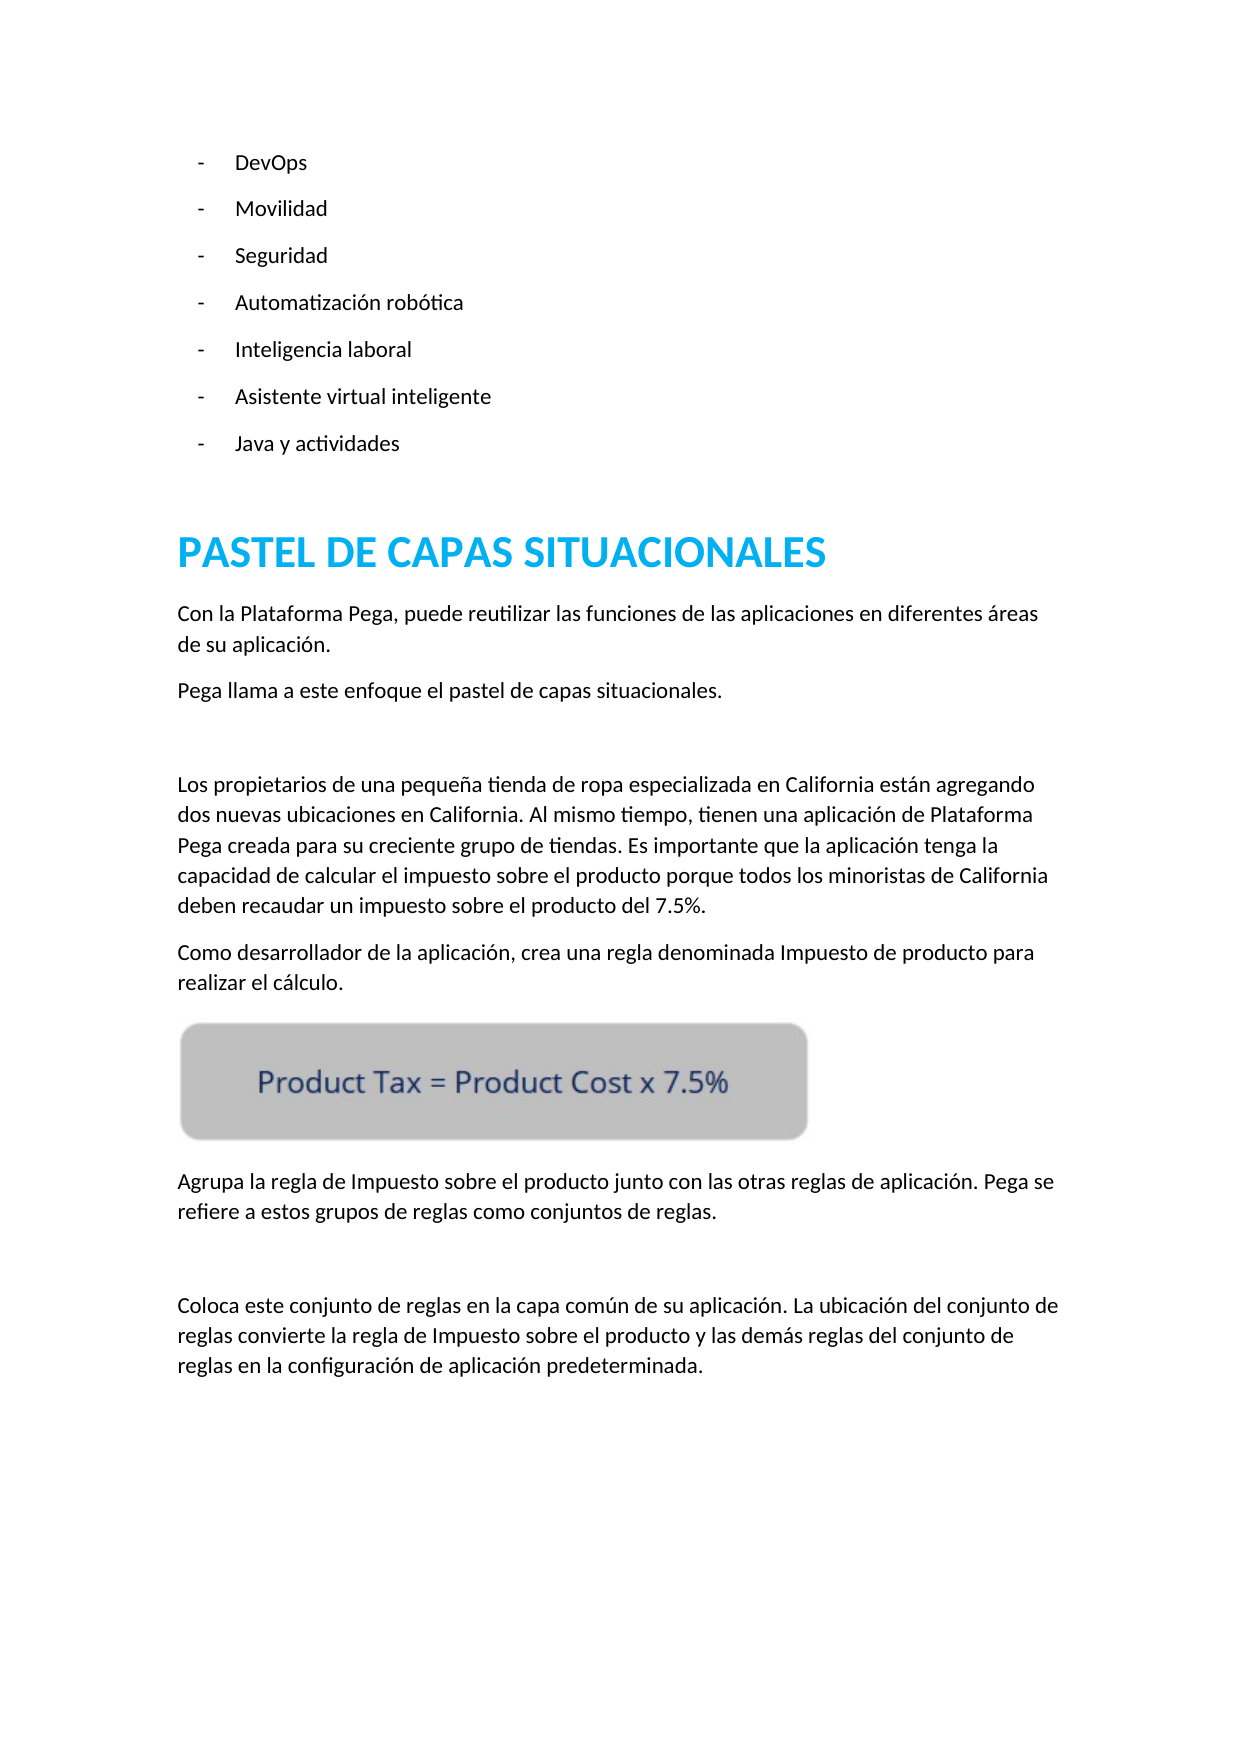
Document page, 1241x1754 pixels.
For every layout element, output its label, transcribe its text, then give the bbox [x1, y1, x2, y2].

text Los propietarios de una pequeña tienda de ropa especializada en California están agregando dos nuevas ubicaciones en California. Al mismo tiempo, tienen una aplicación de Plataforma Pega creada para su creciente grupo de tiendas. Es importante que la aplicación tenga la capacidad de calcular el impuesto sobre el producto porque todos los minoristas de California deben recaudar un impuesto sobre el producto del 7.5%. [177, 770, 1063, 919]
text Coloca este conjunto de reglas en la capa común de su aplicación. La ubicación del conjunto de reglas convierte la regla de Impuesto sobre el producto y las demás reglas del conjunto de reglas en la configuración de aplicación predeterminada. [177, 1291, 1063, 1379]
text PASTEL DE CAPAS SITUACIONALES [177, 523, 1063, 578]
picture [177, 1015, 814, 1148]
text Con la Plataforma Pega, puede reutilizar las funciones de las aplicaciones en diferentes áreas de su aplicación. [177, 599, 1063, 658]
text Como desarrollador de la aplicación, crea una regla denominada Impuesto de producto para realizar el cálculo. [177, 938, 1063, 996]
text Agrupa la regla de Impuesto sobre el producto junto con las otras reglas de aplicación. Pega se refiere a estos grupos de reglas como conjuntos de reglas. [177, 1167, 1063, 1225]
list Seguridad [197, 241, 1063, 269]
list DevOps [197, 148, 1063, 176]
list Asistente virtual inteligente [197, 382, 1063, 410]
list Java y actividades [197, 429, 1063, 457]
list Movilidad [197, 194, 1063, 222]
list Inteligencia laboral [197, 335, 1063, 363]
list Automatización robótica [197, 288, 1063, 316]
text Pega llama a este enfoque el pastel de capas situacionales. [177, 677, 1063, 705]
